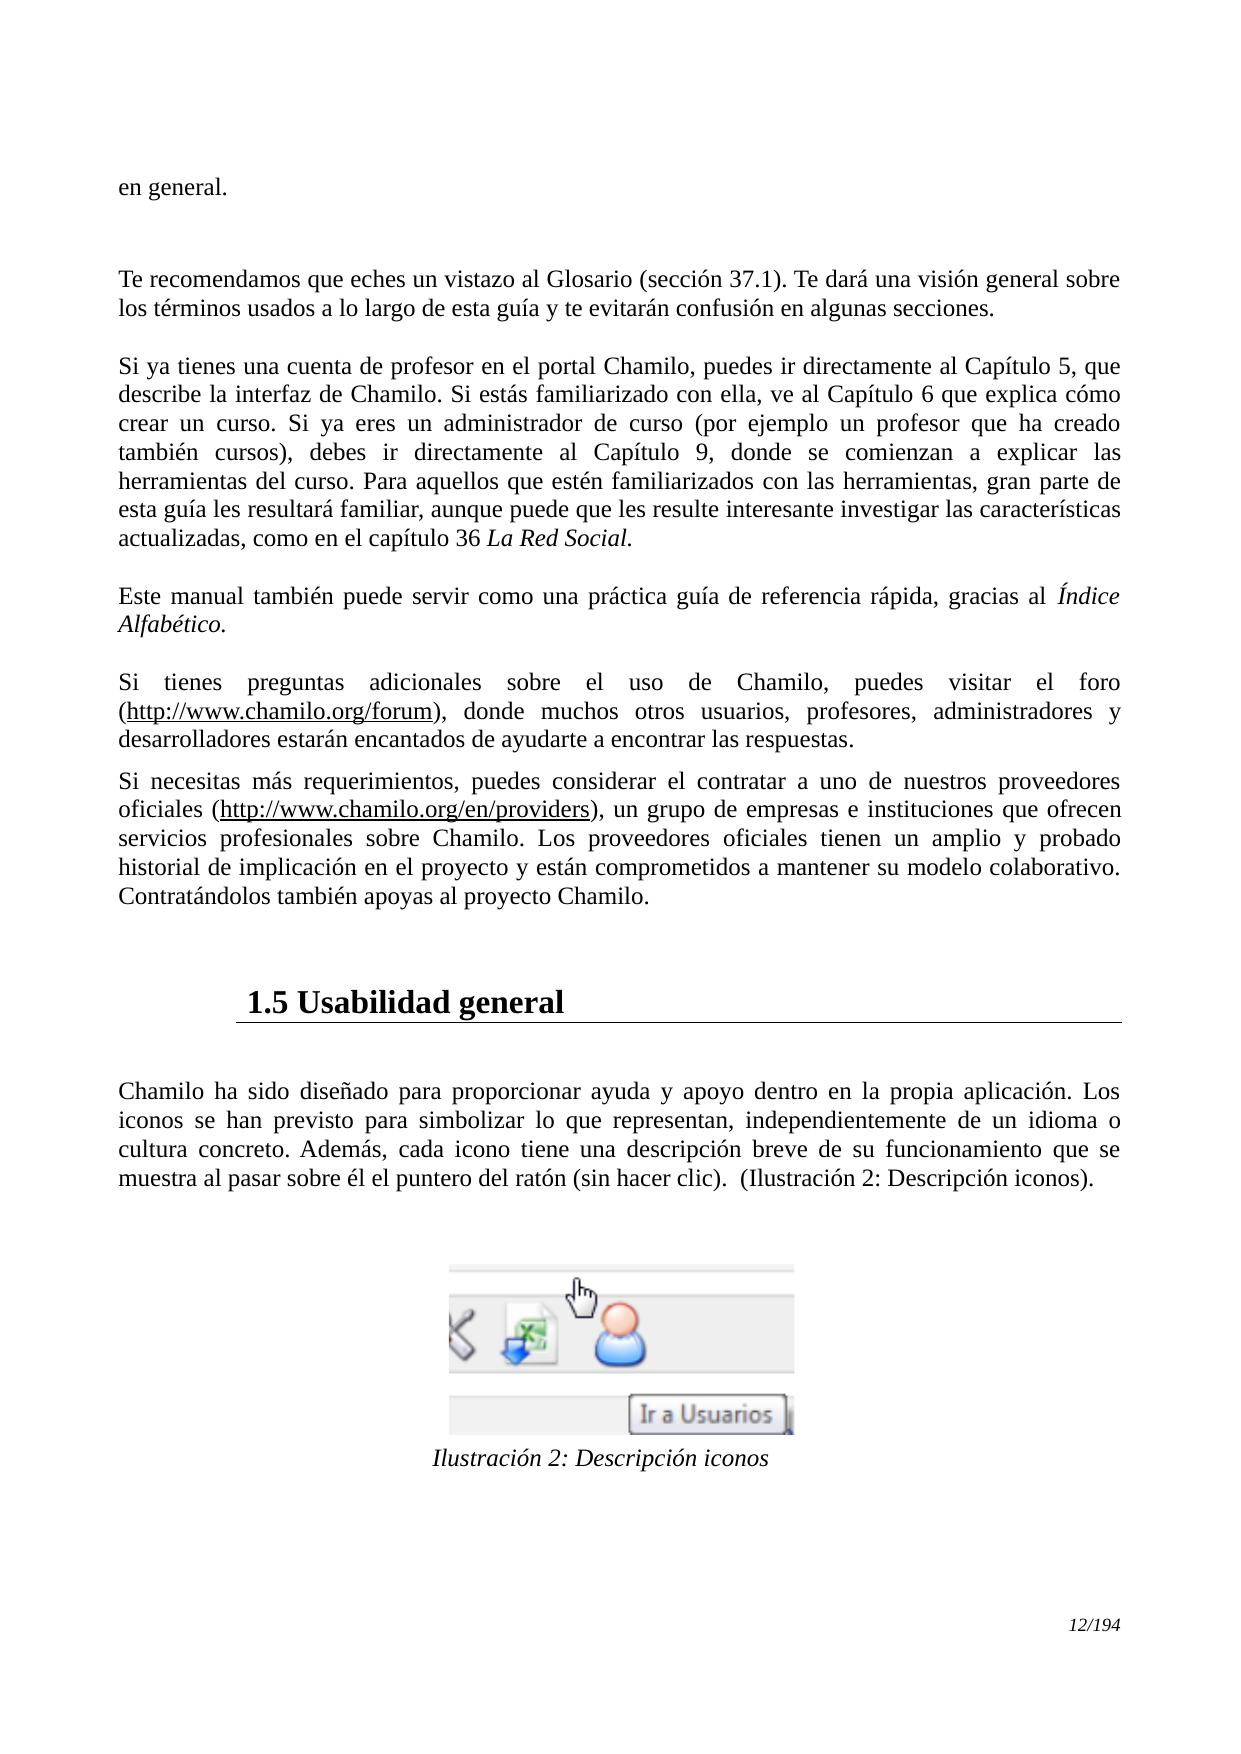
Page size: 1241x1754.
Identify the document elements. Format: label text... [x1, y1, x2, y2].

text en general. [118, 172, 1122, 200]
text Chamilo ha sido diseñado para proporcionar ayuda y apoyo dentro en la propia aplicación. Los iconos se han previsto para simbolizar lo que representan, independientemente de un idioma o cultura concreto. Además, cada icono tiene una descripción breve de su funcionamiento que se muestra al pasar sobre él el puntero del ratón (sin hacer clic). (Ilustración 2: Descripción iconos). [118, 1076, 1122, 1191]
text Si tienes preguntas adicionales sobre el uso de Chamilo, puedes visitar el foro (http://www.chamilo.org/forum), donde muchos otros usuarios, profesores, administradores y desarrolladores estarán encantados de ayudarte a encontrar las respuestas. [118, 667, 1122, 753]
picture [448, 1264, 795, 1435]
text Si ya tienes una cuenta de profesor en el portal Chamilo, puedes ir directamente al Capítulo 5, que describe la interfaz de Chamilo. Si estás familiarizado con ella, ve al Capítulo 6 que explica cómo crear un curso. Si ya eres un administrador de curso (por ejemplo un profesor que ha creado también cursos), debes ir directamente al Capítulo 9, donde se comienzan a explicar las herramientas del curso. Para aquellos que estén familiarizados con las herramientas, gran parte de esta guía les resultará familiar, aunque puede que les resulte interesante investigar las características actualizadas, como en el capítulo 36 La Red Social. [118, 351, 1122, 552]
subtitle Usabilidad general [236, 982, 1122, 1022]
text Te recomendamos que eches un vistazo al Glosario (sección 37.1). Te dará una visión general sobre los términos usados a lo largo de esta guía y te evitarán confusión en algunas secciones. [118, 264, 1122, 322]
text Si necesitas más requerimientos, puedes considerar el contratar a uno de nuestros proveedores oficiales (http://www.chamilo.org/en/providers), un grupo de empresas e instituciones que ofrecen servicios profesionales sobre Chamilo. Los proveedores oficiales tienen un amplio y probado historial de implicación en el proyecto y están comprometidos a mantener su modelo colaborativo. Contratándolos también apoyas al proyecto Chamilo. [118, 766, 1122, 909]
text Este manual también puede servir como una práctica guía de referencia rápida, gracias al Índice Alfabético. [118, 581, 1122, 638]
text Ilustración 2: Descripción iconos [432, 1443, 808, 1472]
